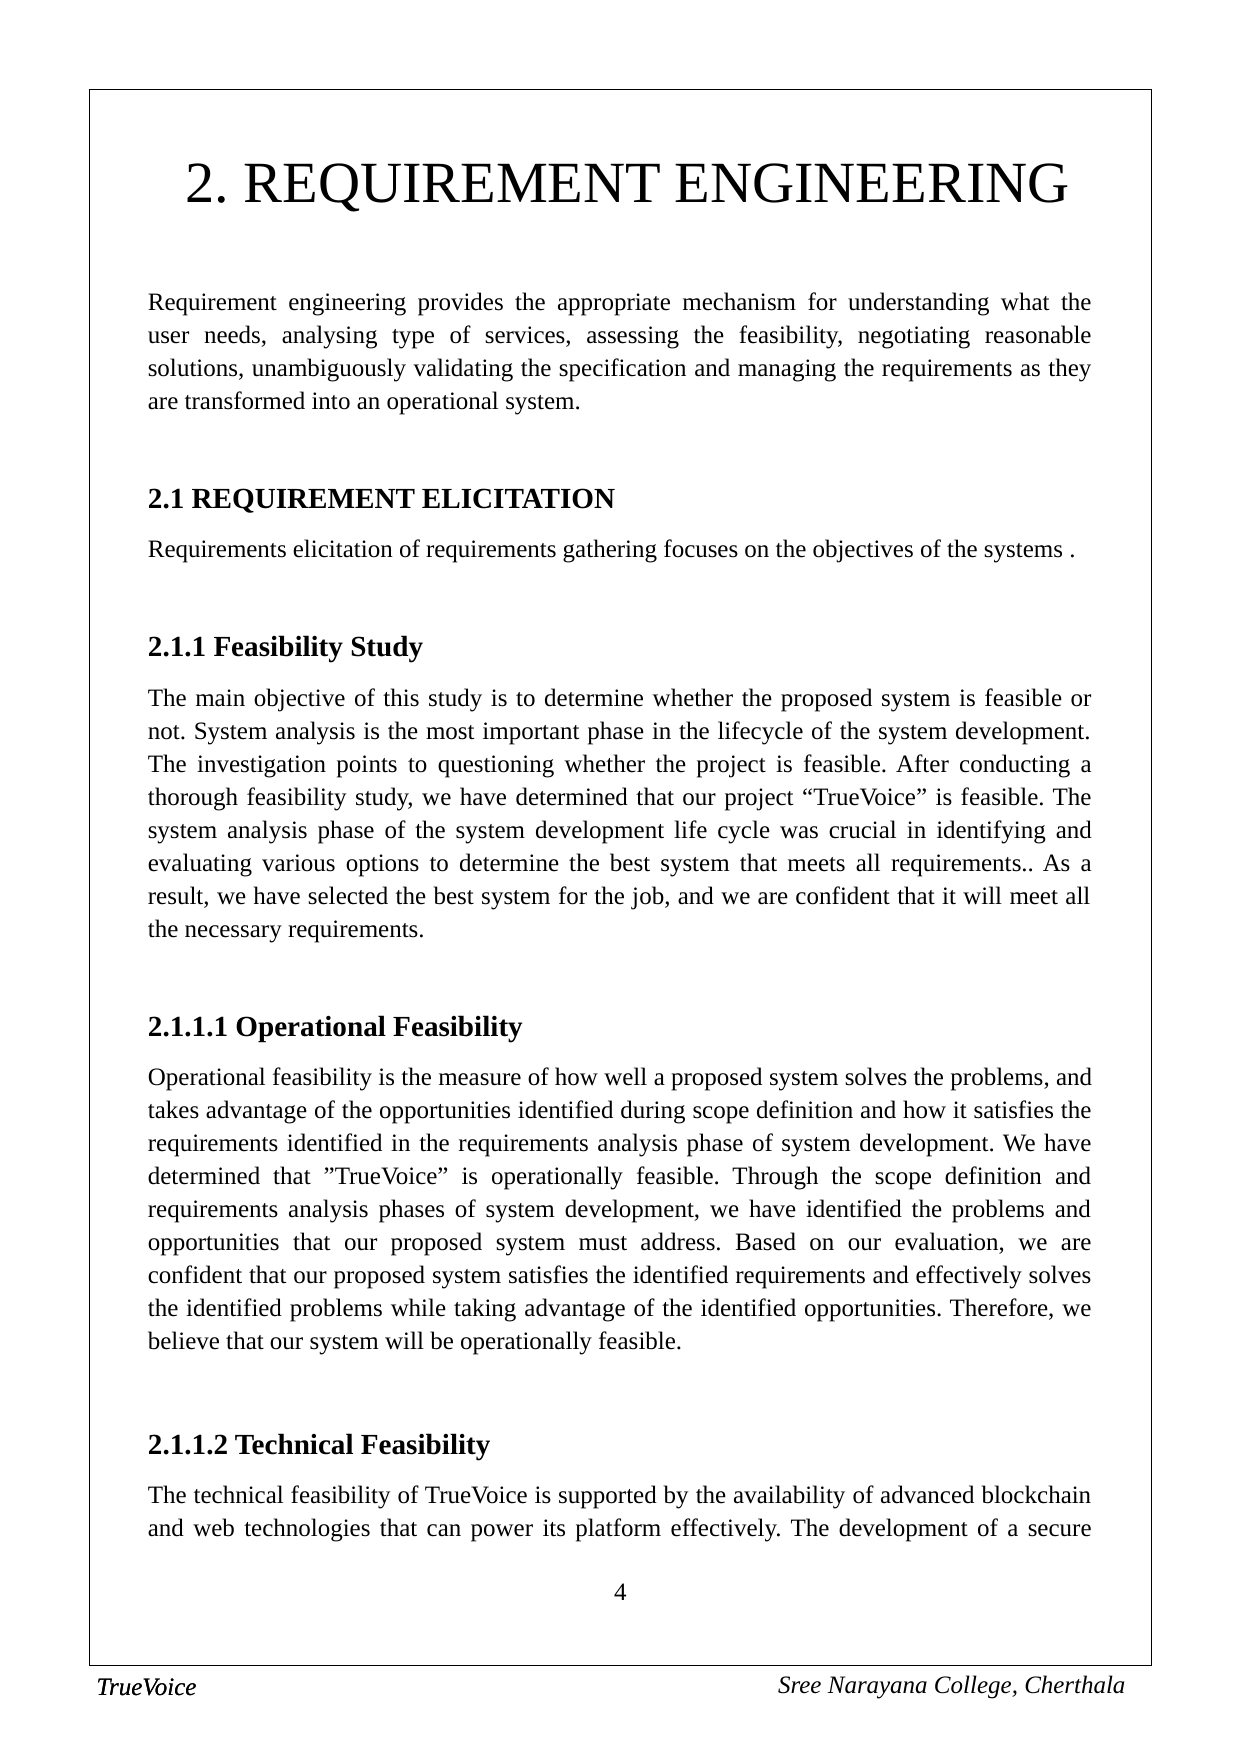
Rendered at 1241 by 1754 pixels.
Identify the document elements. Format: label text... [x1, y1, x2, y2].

text 2.1 REQUIREMENT ELICITATION [148, 481, 1092, 515]
text Requirements elicitation of requirements gathering focuses on the objectives of the systems . [148, 534, 1092, 563]
text Operational feasibility is the measure of how well a proposed system solves the problems, and takes advantage of the opportunities identified during scope definition and how it satisfies the requirements identified in the requirements analysis phase of system development. We have determined that ”TrueVoice” is operationally feasible. Through the scope definition and requirements analysis phases of system development, we have identified the problems and opportunities that our proposed system must address. Based on our evaluation, we are confident that our proposed system satisfies the identified requirements and effectively solves the identified problems while taking advantage of the identified opportunities. Therefore, we believe that our system will be operationally feasible. [148, 1062, 1092, 1355]
text Requirement engineering provides the appropriate mechanism for understanding what the user needs, analysing type of services, assessing the feasibility, negotiating reasonable solutions, unambiguously validating the specification and managing the requirements as they are transformed into an operational system. [148, 287, 1092, 415]
text The main objective of this study is to determine whether the proposed system is feasible or not. System analysis is the most important phase in the lifecycle of the system development. The investigation points to questioning whether the project is feasible. After conducting a thorough feasibility study, we have determined that our project “TrueVoice” is feasible. The system analysis phase of the system development life cycle was crucial in identifying and evaluating various options to determine the best system that meets all requirements.. As a result, we have selected the best system for the job, and we are confident that it will meet all the necessary requirements. [148, 683, 1092, 943]
text 2.1.1.2 Technical Feasibility [148, 1427, 1092, 1461]
text 2.1.1.1 Operational Feasibility [148, 1009, 1092, 1043]
text 2.1.1 Feasibility Study [148, 629, 1092, 663]
text The technical feasibility of TrueVoice is supported by the availability of advanced blockchain and web technologies that can power its platform effectively. The development of a secure [148, 1480, 1092, 1542]
text 2. REQUIREMENT ENGINEERING [148, 148, 1092, 215]
